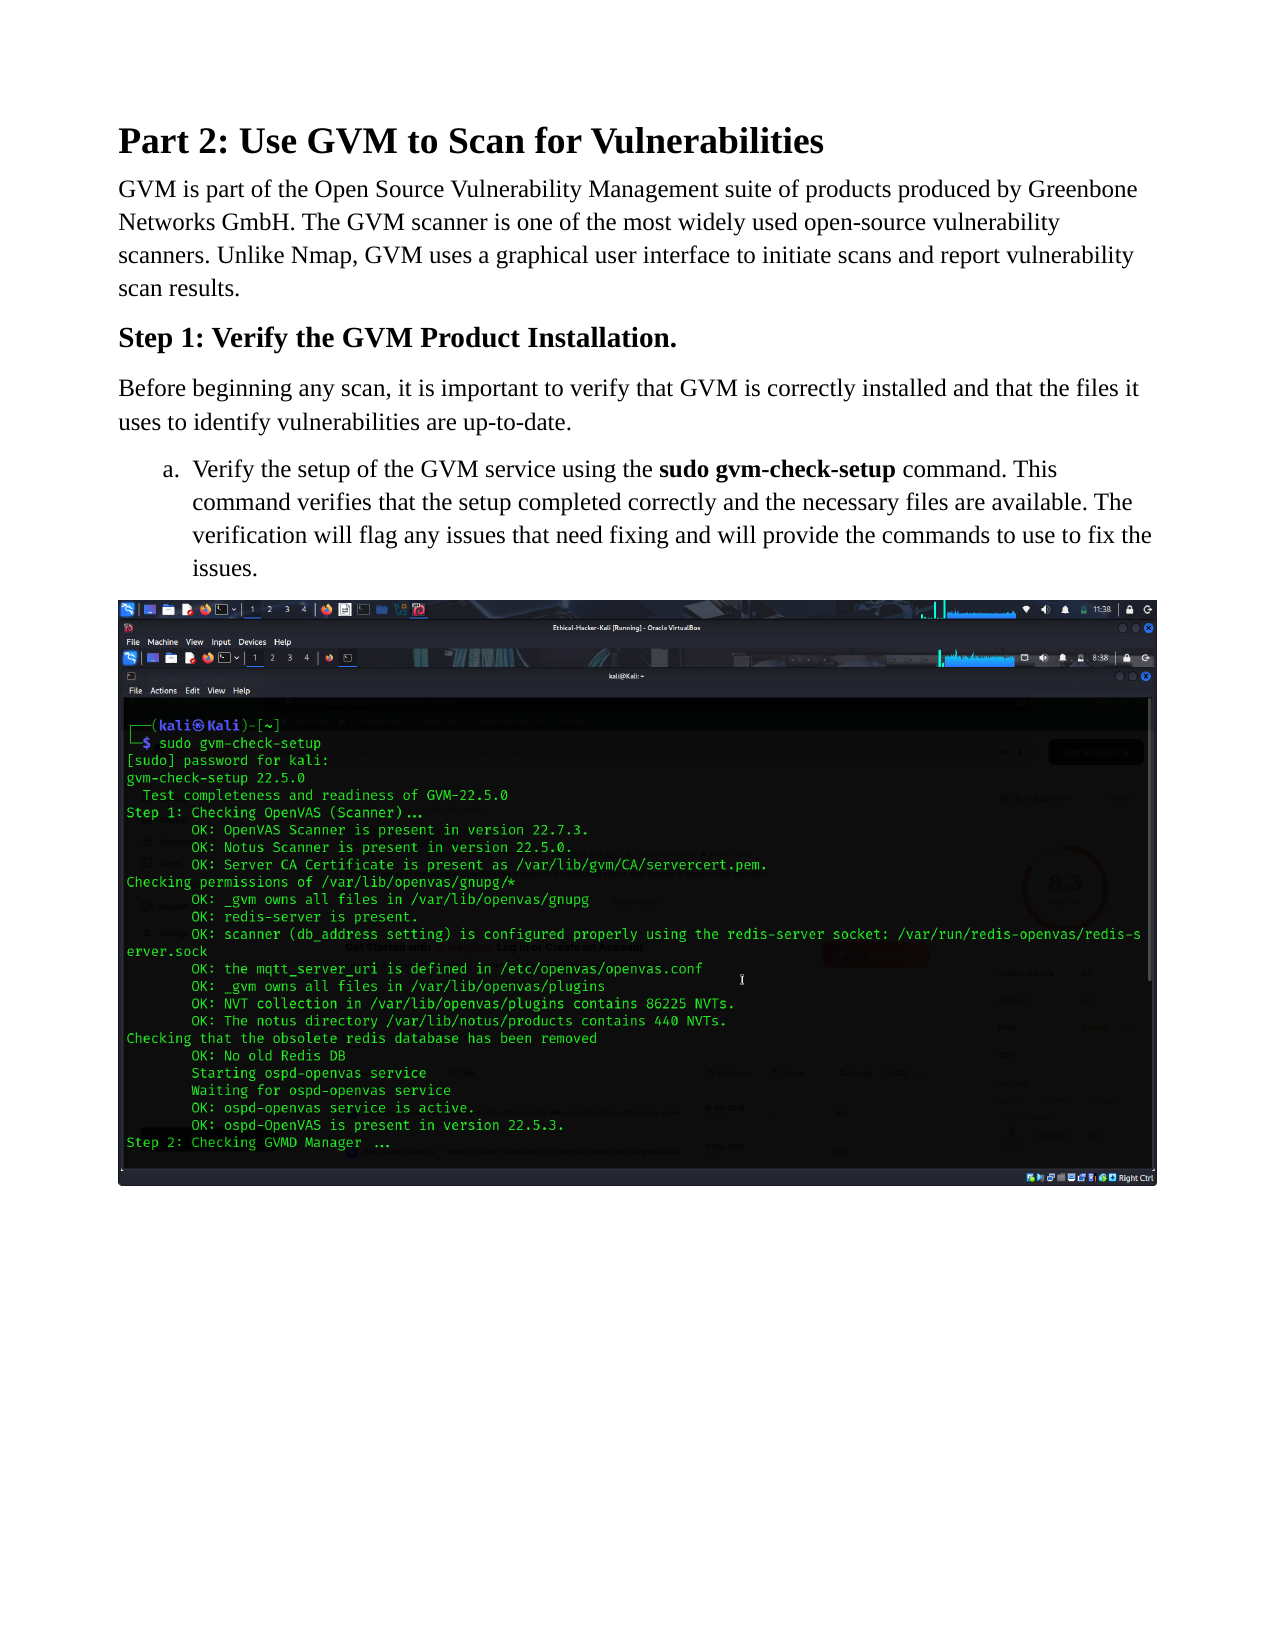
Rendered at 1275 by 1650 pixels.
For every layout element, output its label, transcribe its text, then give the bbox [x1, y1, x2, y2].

picture [118, 600, 1157, 1186]
text Before beginning any scan, it is important to verify that GVM is correctly installed and that the files it uses to identify vulnerabilities are up-to-date. [118, 373, 1157, 435]
subtitle Part 2: Use GVM to Scan for Vulnerabilities [118, 118, 1157, 161]
subtitle Step 1: Verify the GVM Product Installation. [118, 320, 1157, 354]
list Verify the setup of the GVM service using the sudo gvm-check-setup command. This command verifies that the setup completed correctly and the necessary files are available. The verification will flag any issues that need fixing and will provide the commands to use to fix the issues. [162, 454, 1157, 582]
text GVM is part of the Open Source Vulnerability Management suite of products produced by Greenbone Networks GmbH. The GVM scanner is one of the most widely used open-source vulnerability scanners. Unlike Nmap, GVM uses a graphical user interface to initiate scans and report vulnerability scan results. [118, 174, 1157, 302]
